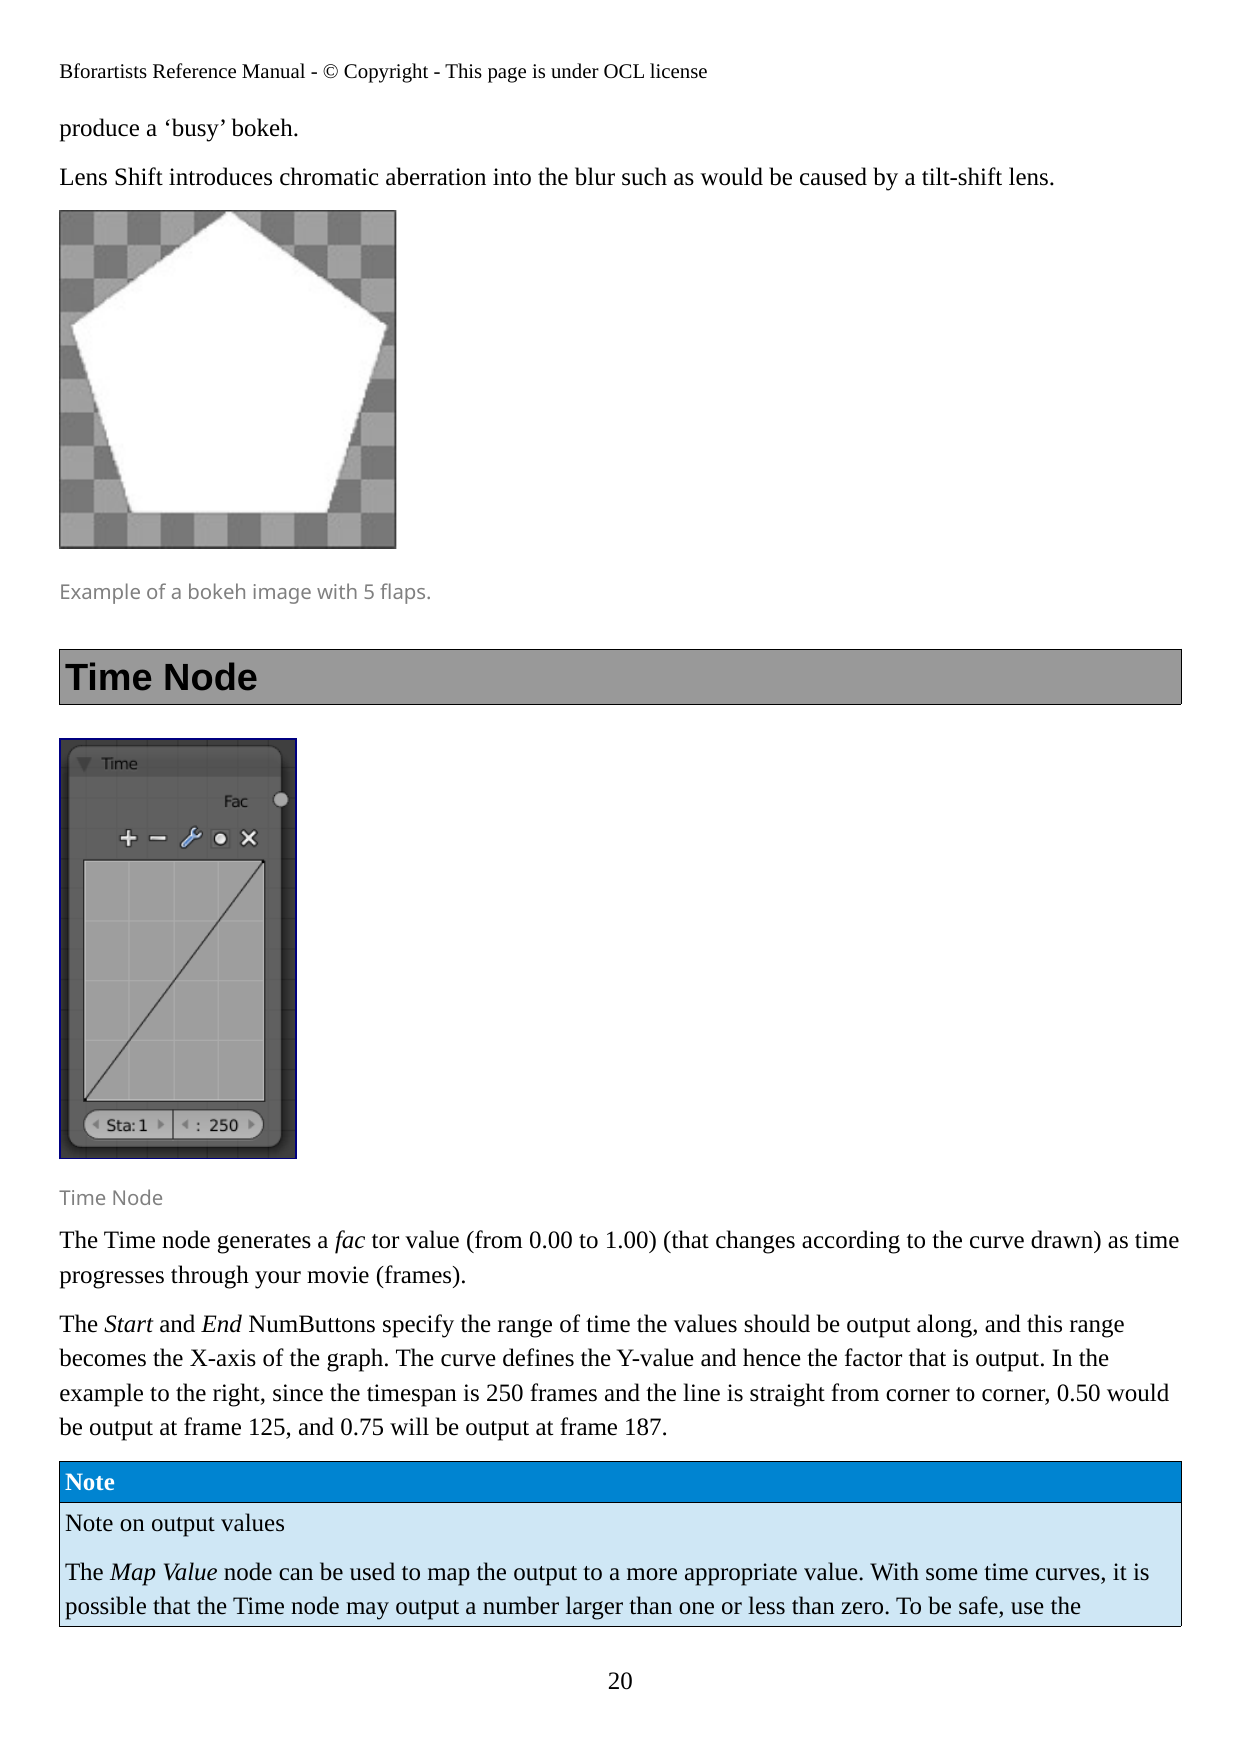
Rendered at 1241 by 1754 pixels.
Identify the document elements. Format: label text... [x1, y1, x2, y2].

text The Time node generates a fac tor value (from 0.00 to 1.00) (that changes according to the curve drawn) as time progresses through your movie (frames). [59, 1225, 1181, 1289]
text produce a ‘busy’ bokeh. [59, 113, 1181, 141]
text Example of a bokeh image with 5 flaps. [59, 574, 1181, 605]
text Time Node [59, 1179, 1181, 1211]
text Lens Shift introduces chromatic aberration into the blur such as would be caused by a tilt-shift lens. [59, 162, 1181, 190]
text The Start and End NumButtons specify the range of time the values should be output along, and this range becomes the X-axis of the graph. The curve defines the Y-value and hence the factor that is output. In the example to the right, since the timespan is 250 frames and the line is straight from corner to corner, 0.50 would be output at frame 125, and 0.75 will be output at frame 187. [59, 1309, 1181, 1441]
table_header Time Node [60, 650, 1181, 704]
table_cell Note on output values The Map Value node can be used to map the output to a more appropriate value. With some time curves, it is possible that the Time node may output a number larger than one or less than zero. To be safe, use the [60, 1503, 1181, 1626]
picture [59, 210, 397, 549]
table_header Note [60, 1462, 1181, 1502]
picture [61, 740, 295, 1158]
